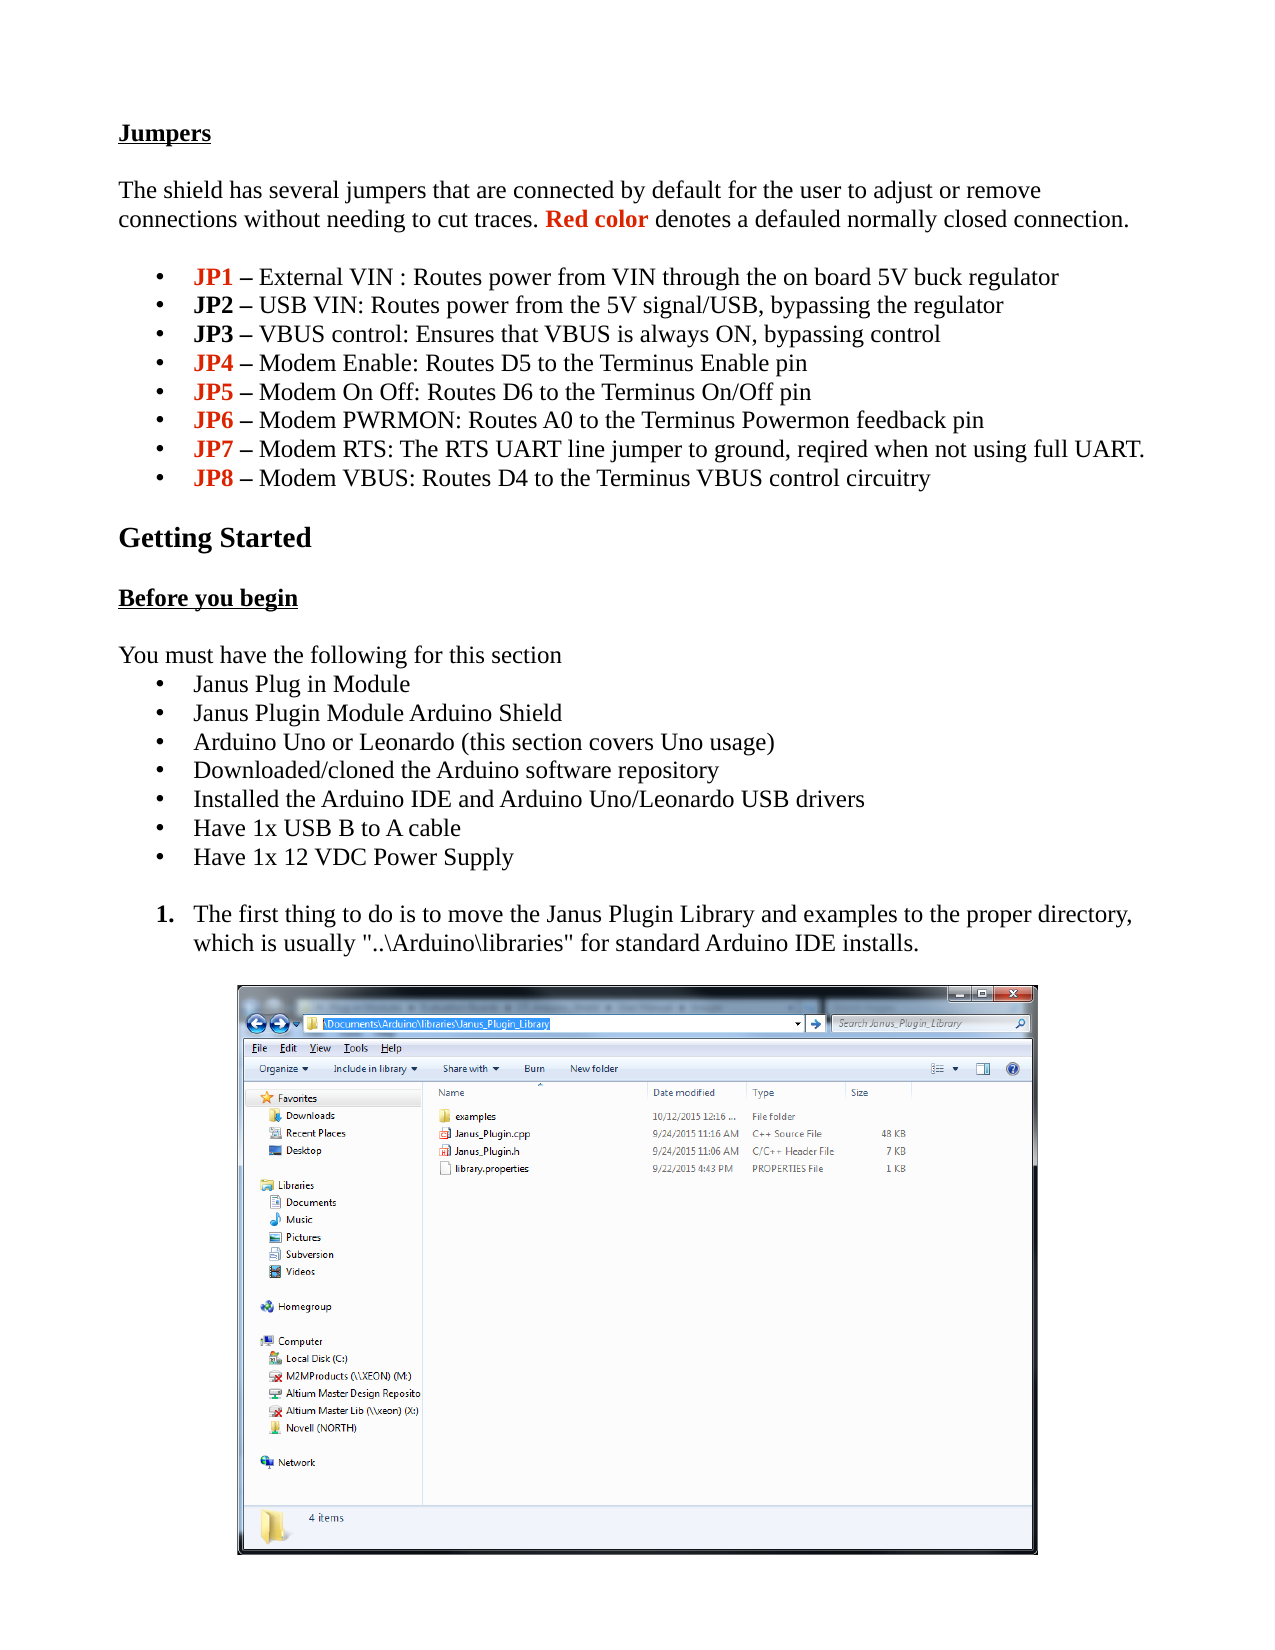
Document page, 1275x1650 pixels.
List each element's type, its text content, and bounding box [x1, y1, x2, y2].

list Installed the Arduino IDE and Arduino Uno/Leonardo USB drivers [156, 784, 1157, 813]
text You must have the following for this section [118, 640, 1157, 669]
list JP2 – USB VIN: Routes power from the 5V signal/USB, bypassing the regulator [156, 291, 1157, 319]
list Have 1x USB B to A cable [156, 813, 1157, 842]
list JP7 – Modem RTS: The RTS UART line jumper to ground, reqired when not using full UART. [156, 434, 1157, 463]
picture [237, 985, 1038, 1555]
text The shield has several jumpers that are connected by default for the user to adjust or remove connections without needing to cut traces. Red color denotes a defauled normally closed connection. [118, 176, 1157, 233]
list JP6 – Modem PWRMON: Routes A0 to the Terminus Powermon feedback pin [156, 406, 1157, 434]
list JP8 – Modem VBUS: Routes D4 to the Terminus VBUS control circuitry [156, 463, 1157, 492]
text Jumpers [118, 118, 1157, 147]
text Before you begin [118, 583, 1157, 612]
list Downloaded/cloned the Arduino software repository [156, 755, 1157, 784]
text Getting Started [118, 521, 1157, 554]
list JP1 – External VIN : Routes power from VIN through the on board 5V buck regulator [156, 262, 1157, 291]
list Arduino Uno or Leonardo (this section covers Uno usage) [156, 727, 1157, 755]
list Have 1x 12 VDC Power Supply [156, 842, 1157, 870]
list JP3 – VBUS control: Ensures that VBUS is always ON, bypassing control [156, 319, 1157, 348]
list JP5 – Modem On Off: Routes D6 to the Terminus On/Off pin [156, 377, 1157, 406]
list JP4 – Modem Enable: Routes D5 to the Terminus Enable pin [156, 348, 1157, 377]
list The first thing to do is to move the Janus Plugin Library and examples to the proper directory, which is usually "..\Arduino\libraries" for standard Arduino IDE installs. [156, 899, 1157, 957]
list Janus Plugin Module Arduino Shield [156, 698, 1157, 727]
list Janus Plug in Module [156, 669, 1157, 698]
